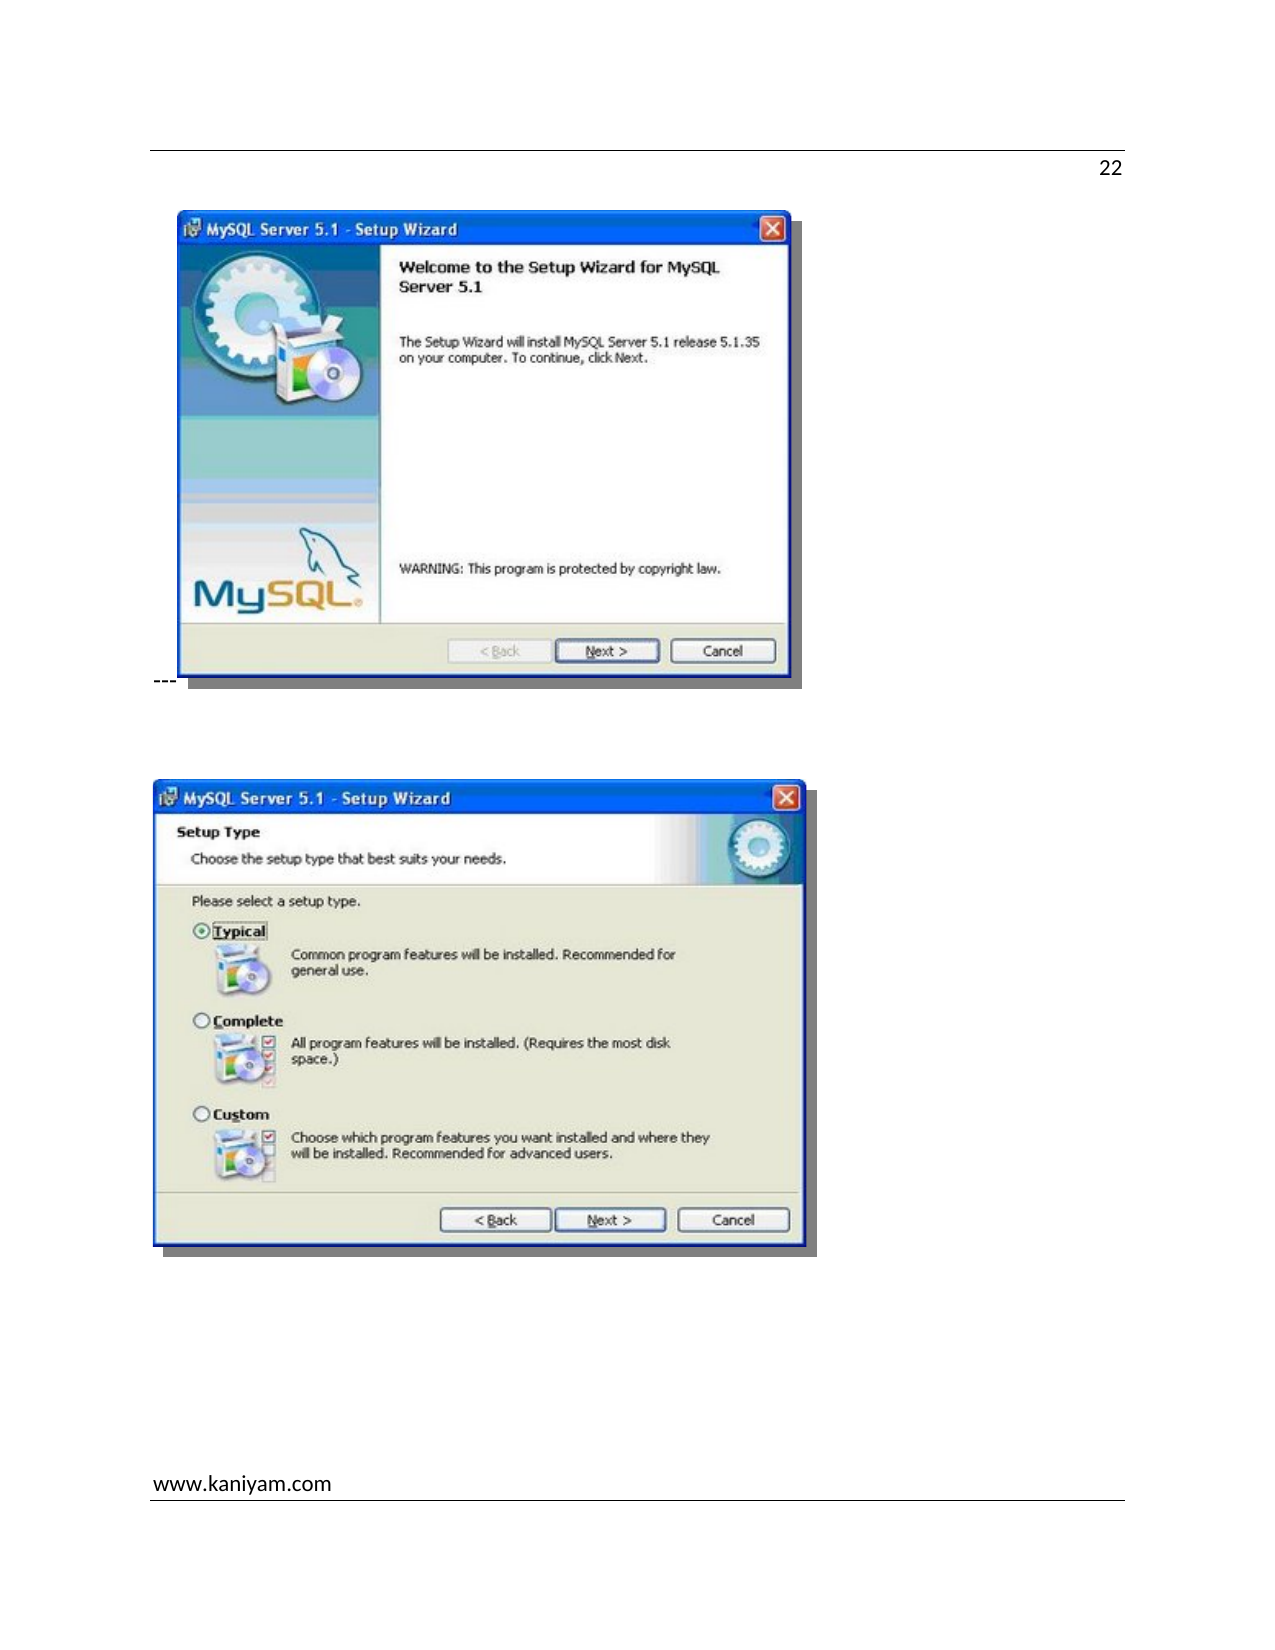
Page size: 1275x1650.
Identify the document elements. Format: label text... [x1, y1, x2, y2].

picture [152, 779, 807, 1247]
text --- [153, 211, 1122, 696]
picture [177, 210, 792, 678]
